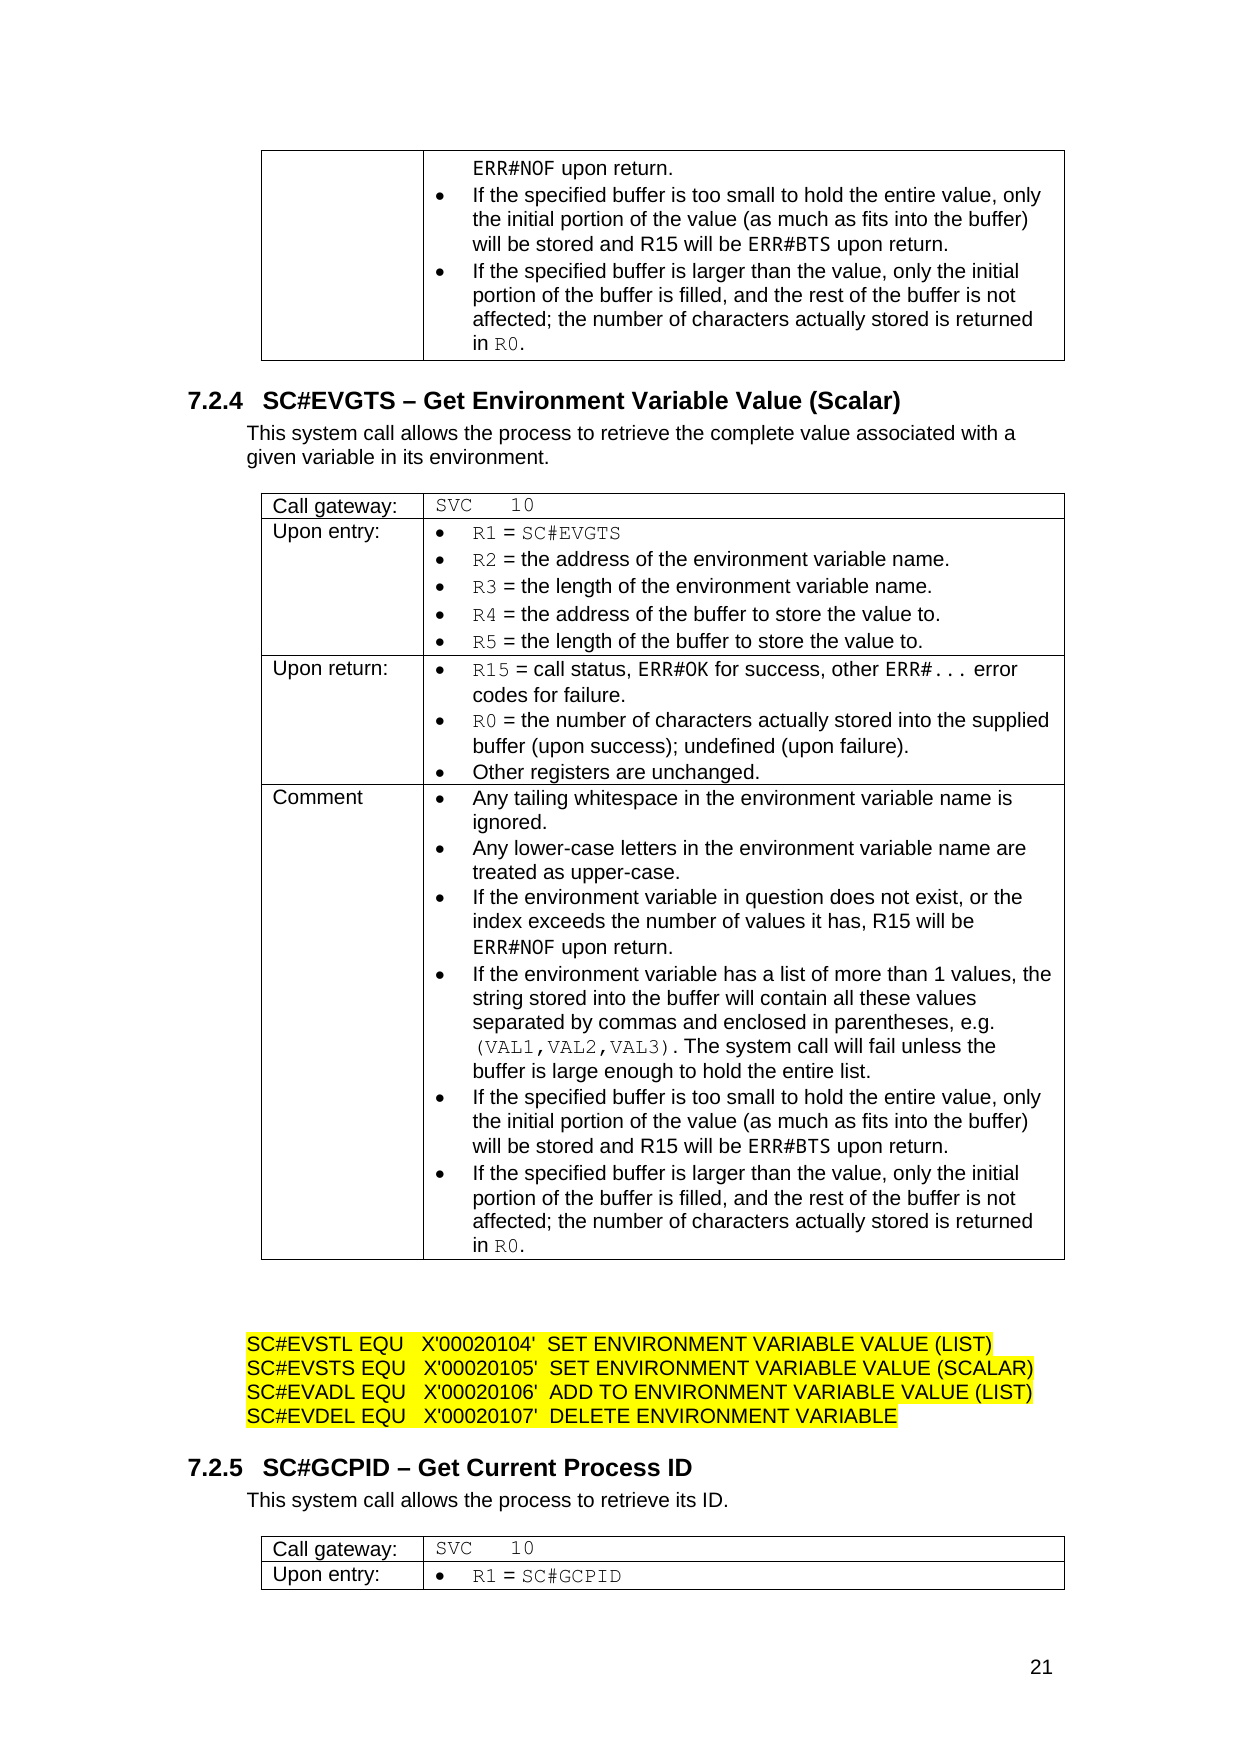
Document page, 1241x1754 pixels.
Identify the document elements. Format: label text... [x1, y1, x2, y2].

table_cell Any tailing whitespace in the environment variable name is ignored. Any lower-case letters in the environment variable name are treated as upper-case. If the environment variable in question does not exist, or the index exceeds the number of values it has, R15 will be ERR#NOF upon return. If the specified buffer is too small to hold the entire value, only the initial portion of the value (as much as fits into the buffer) will be stored and R15 will be ERR#BTS upon return. If the specified buffer is larger than the value, only the initial portion of the buffer is filled, and the rest of the buffer is not affected; the number of characters actually stored is returned in R0. [424, 151, 1064, 360]
text SC#EVSTL EQU X'00020104' SET ENVIRONMENT VARIABLE VALUE (LIST) [246, 1332, 1053, 1356]
text SC#EVSTS EQU X'00020105' SET ENVIRONMENT VARIABLE VALUE (SCALAR) [246, 1356, 1053, 1380]
table_cell Any tailing whitespace in the environment variable name is ignored. Any lower-case letters in the environment variable name are treated as upper-case. If the environment variable in question does not exist, or the index exceeds the number of values it has, R15 will be ERR#NOF upon return. If the environment variable has a list of more than 1 values, the string stored into the buffer will contain all these values separated by commas and enclosed in parentheses, e.g. (VAL1,VAL2,VAL3). The system call will fail unless the buffer is large enough to hold the entire list. If the specified buffer is too small to hold the entire value, only the initial portion of the value (as much as fits into the buffer) will be stored and R15 will be ERR#BTS upon return. If the specified buffer is larger than the value, only the initial portion of the buffer is filled, and the rest of the buffer is not affected; the number of characters actually stored is returned in R0. [424, 785, 1064, 1259]
table_cell Upon entry: [262, 1562, 423, 1589]
text SC#EVADL EQU X'00020106' ADD TO ENVIRONMENT VARIABLE VALUE (LIST) [246, 1380, 1053, 1404]
text This system call allows the process to retrieve the complete value associated with a given variable in its environment. [246, 421, 1053, 469]
table_cell Upon entry: [262, 519, 423, 654]
text This system call allows the process to retrieve its ID. [246, 1488, 1053, 1512]
text SC#EVDEL EQU X'00020107' DELETE ENVIRONMENT VARIABLE [246, 1404, 1053, 1428]
table_header SVC 10 [424, 1537, 1064, 1561]
table_header Call gateway: [262, 494, 423, 518]
table_header SVC 10 [424, 494, 1064, 518]
table_cell R15 = call status, ERR#OK for success, other ERR#... error codes for failure. R0 = the number of characters actually stored into the supplied buffer (upon success); undefined (upon failure). Other registers are unchanged. [424, 656, 1064, 784]
table_cell R1 = SC#EVGTS R2 = the address of the environment variable name. R3 = the length of the environment variable name. R4 = the address of the buffer to store the value to. R5 = the length of the buffer to store the value to. [424, 519, 1064, 654]
table_header Call gateway: [262, 1537, 423, 1561]
table_cell [262, 151, 423, 360]
subtitle SC#EVGTS – Get Environment Variable Value (Scalar) [187, 386, 1053, 414]
subtitle SC#GCPID – Get Current Process ID [187, 1453, 1053, 1482]
table_cell Comment [262, 785, 423, 1259]
table_cell R1 = SC#GCPID [424, 1562, 1064, 1589]
table_cell Upon return: [262, 656, 423, 784]
